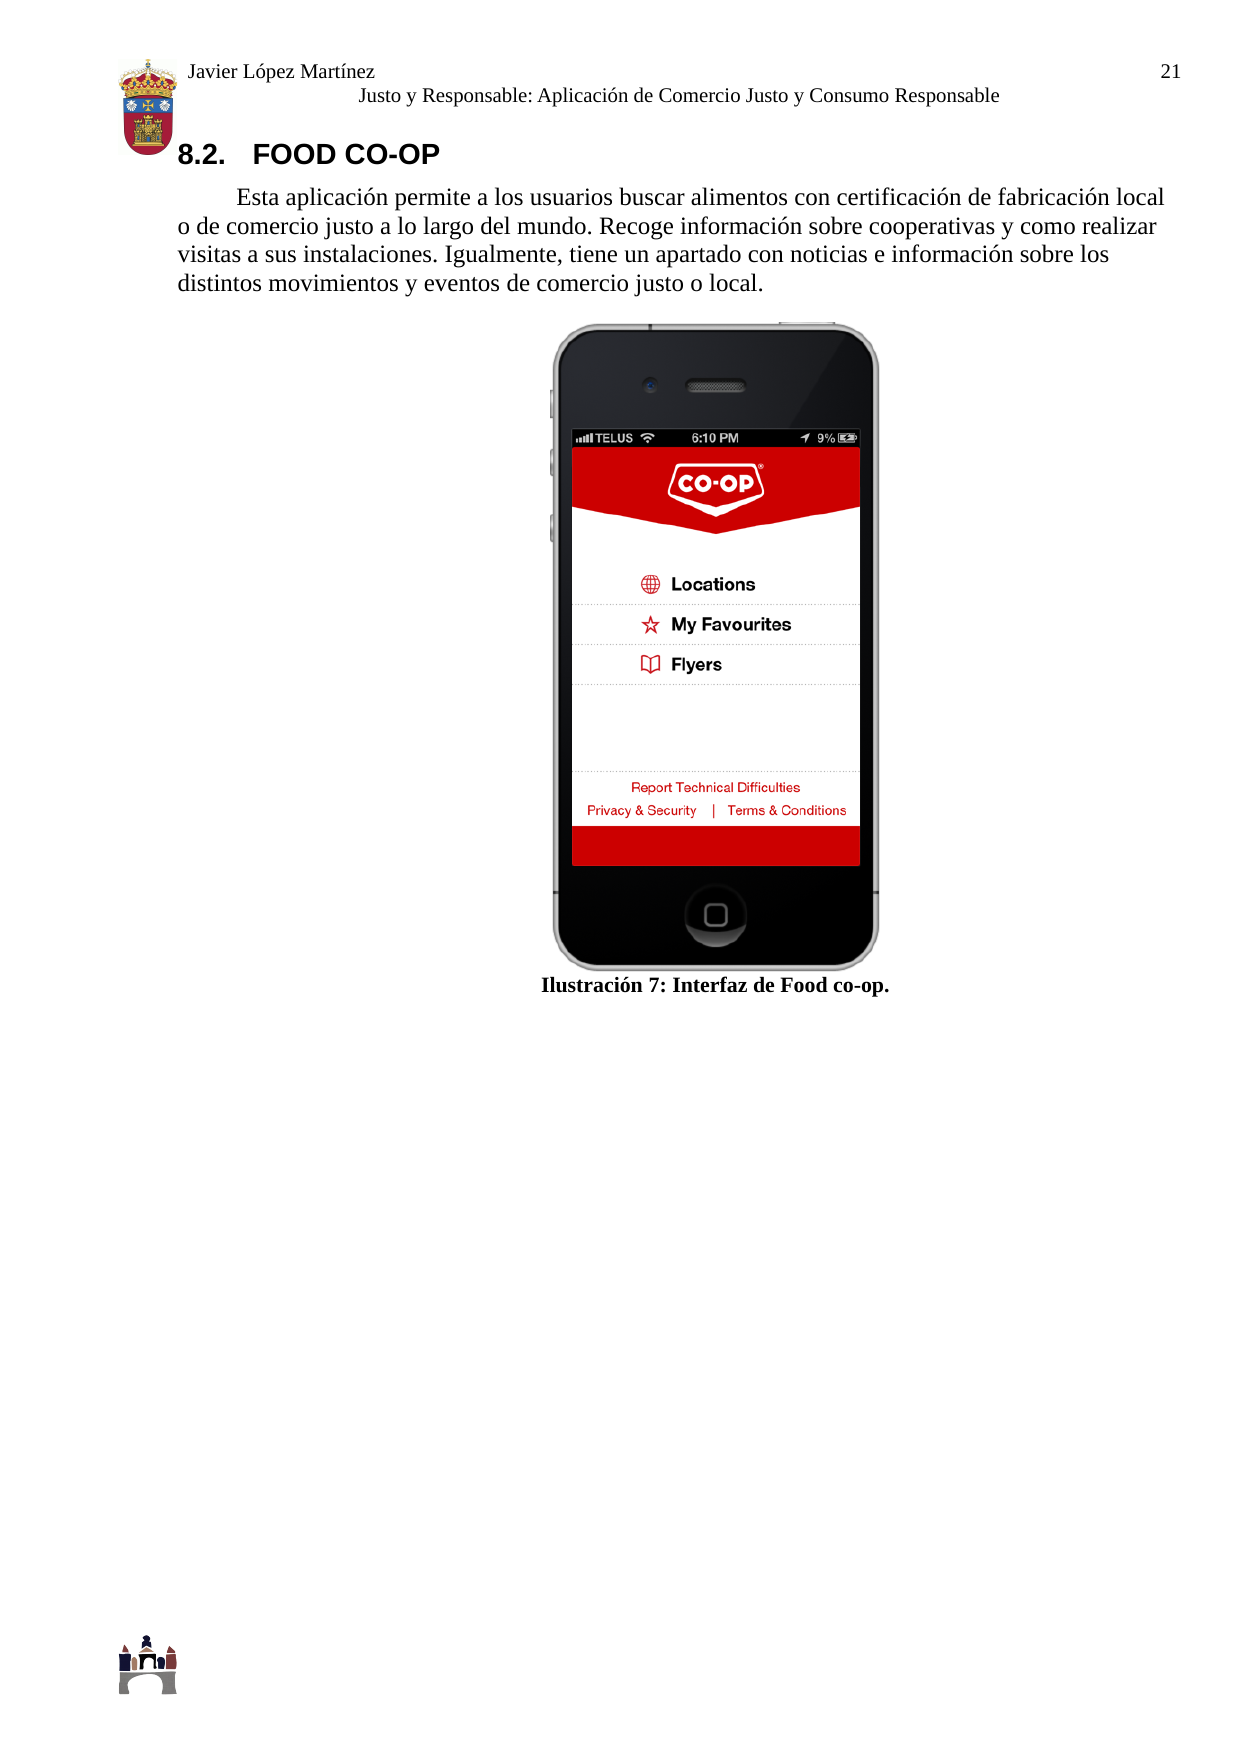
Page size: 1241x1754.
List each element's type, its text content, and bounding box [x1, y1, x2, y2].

text Esta aplicación permite a los usuarios buscar alimentos con certificación de fabricación local o de comercio justo a lo largo del mundo. Recoge información sobre cooperativas y como realizar visitas a sus instalaciones. Igualmente, tiene un apartado con noticias e información sobre los distintos movimientos y eventos de comercio justo o local. [177, 182, 1181, 297]
subtitle FOOD CO-OP [177, 137, 1181, 170]
text Ilustración 7: Interfaz de Food co-op. [498, 322, 932, 997]
picture [118, 59, 178, 155]
picture [550, 322, 881, 973]
picture [118, 1634, 178, 1695]
